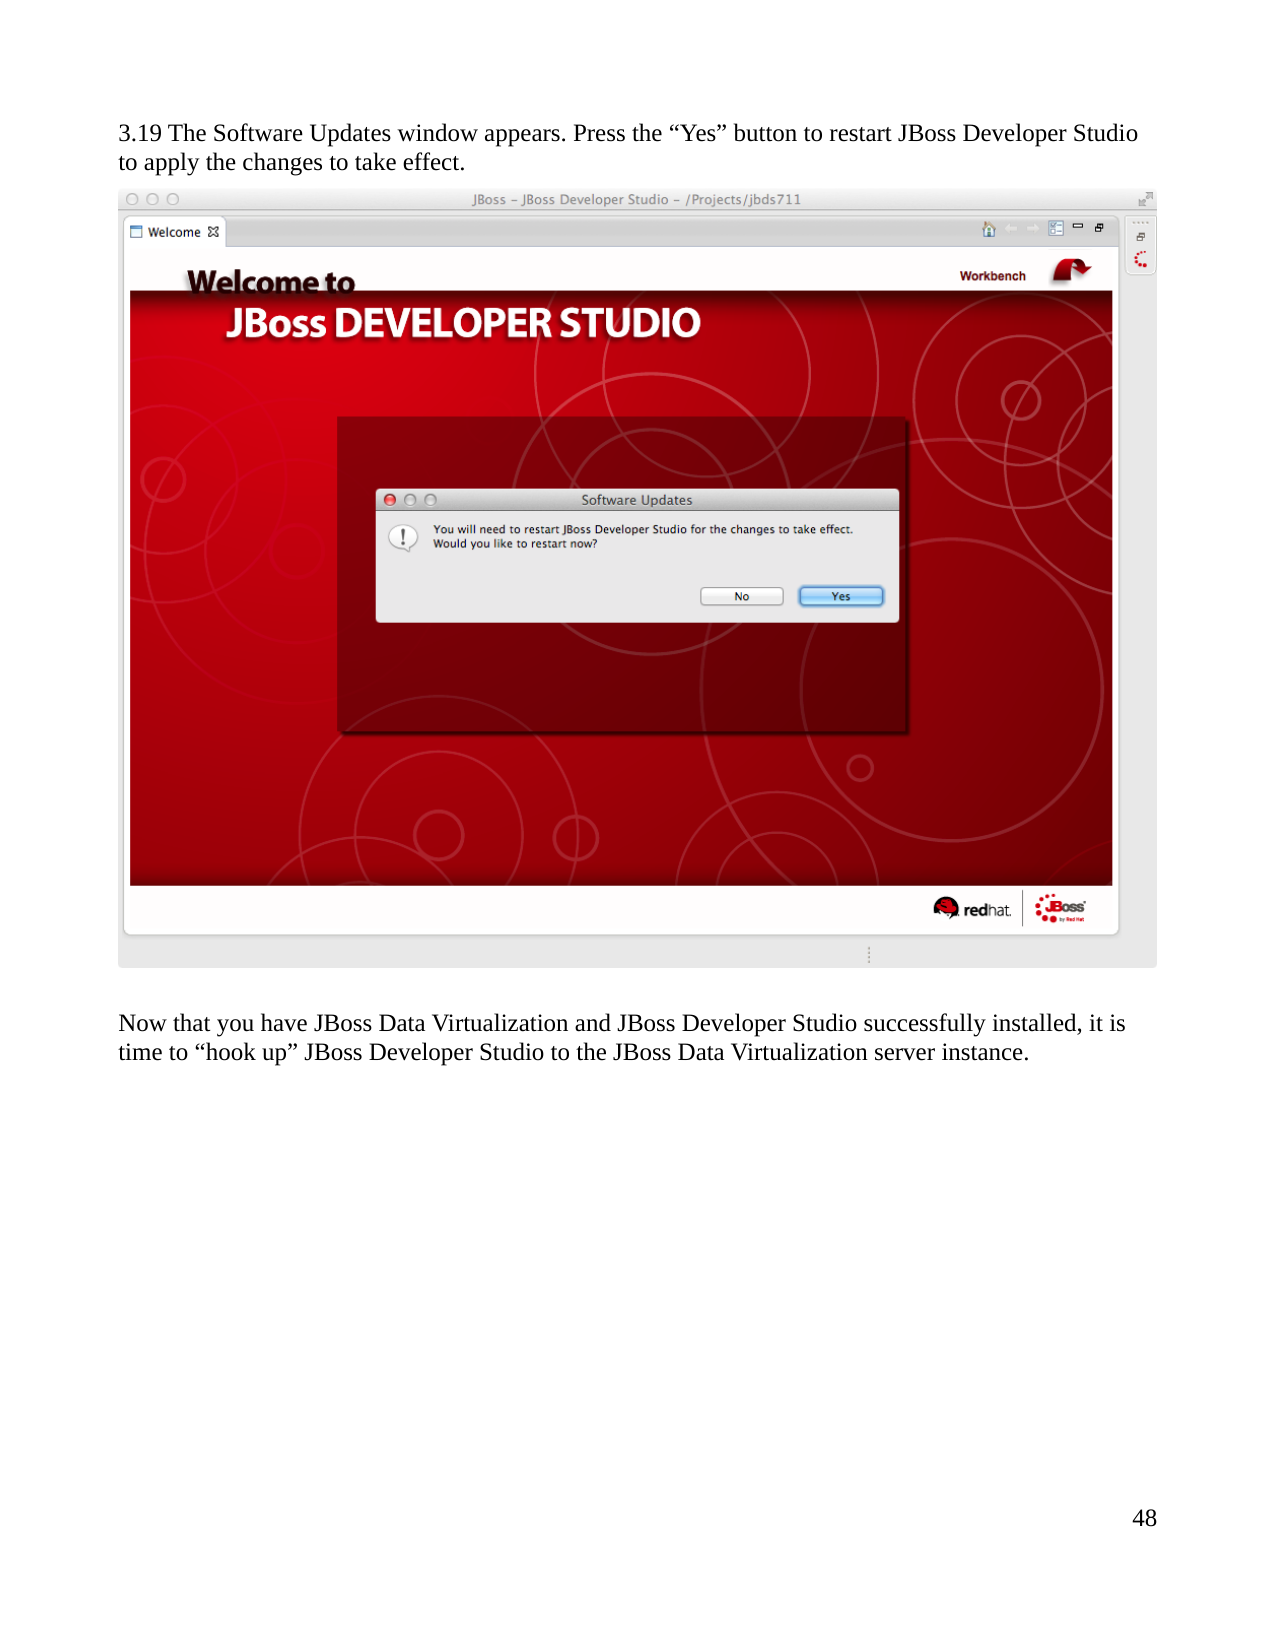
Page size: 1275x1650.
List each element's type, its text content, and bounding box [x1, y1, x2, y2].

text Now that you have JBoss Data Virtualization and JBoss Developer Studio successfully installed, it is time to “hook up” JBoss Developer Studio to the JBoss Data Virtualization server instance. [118, 1008, 1157, 1066]
text 3.19 The Software Updates window appears. Press the “Yes” button to restart JBoss Developer Studio to apply the changes to take effect. [118, 118, 1157, 176]
picture [118, 188, 1157, 968]
